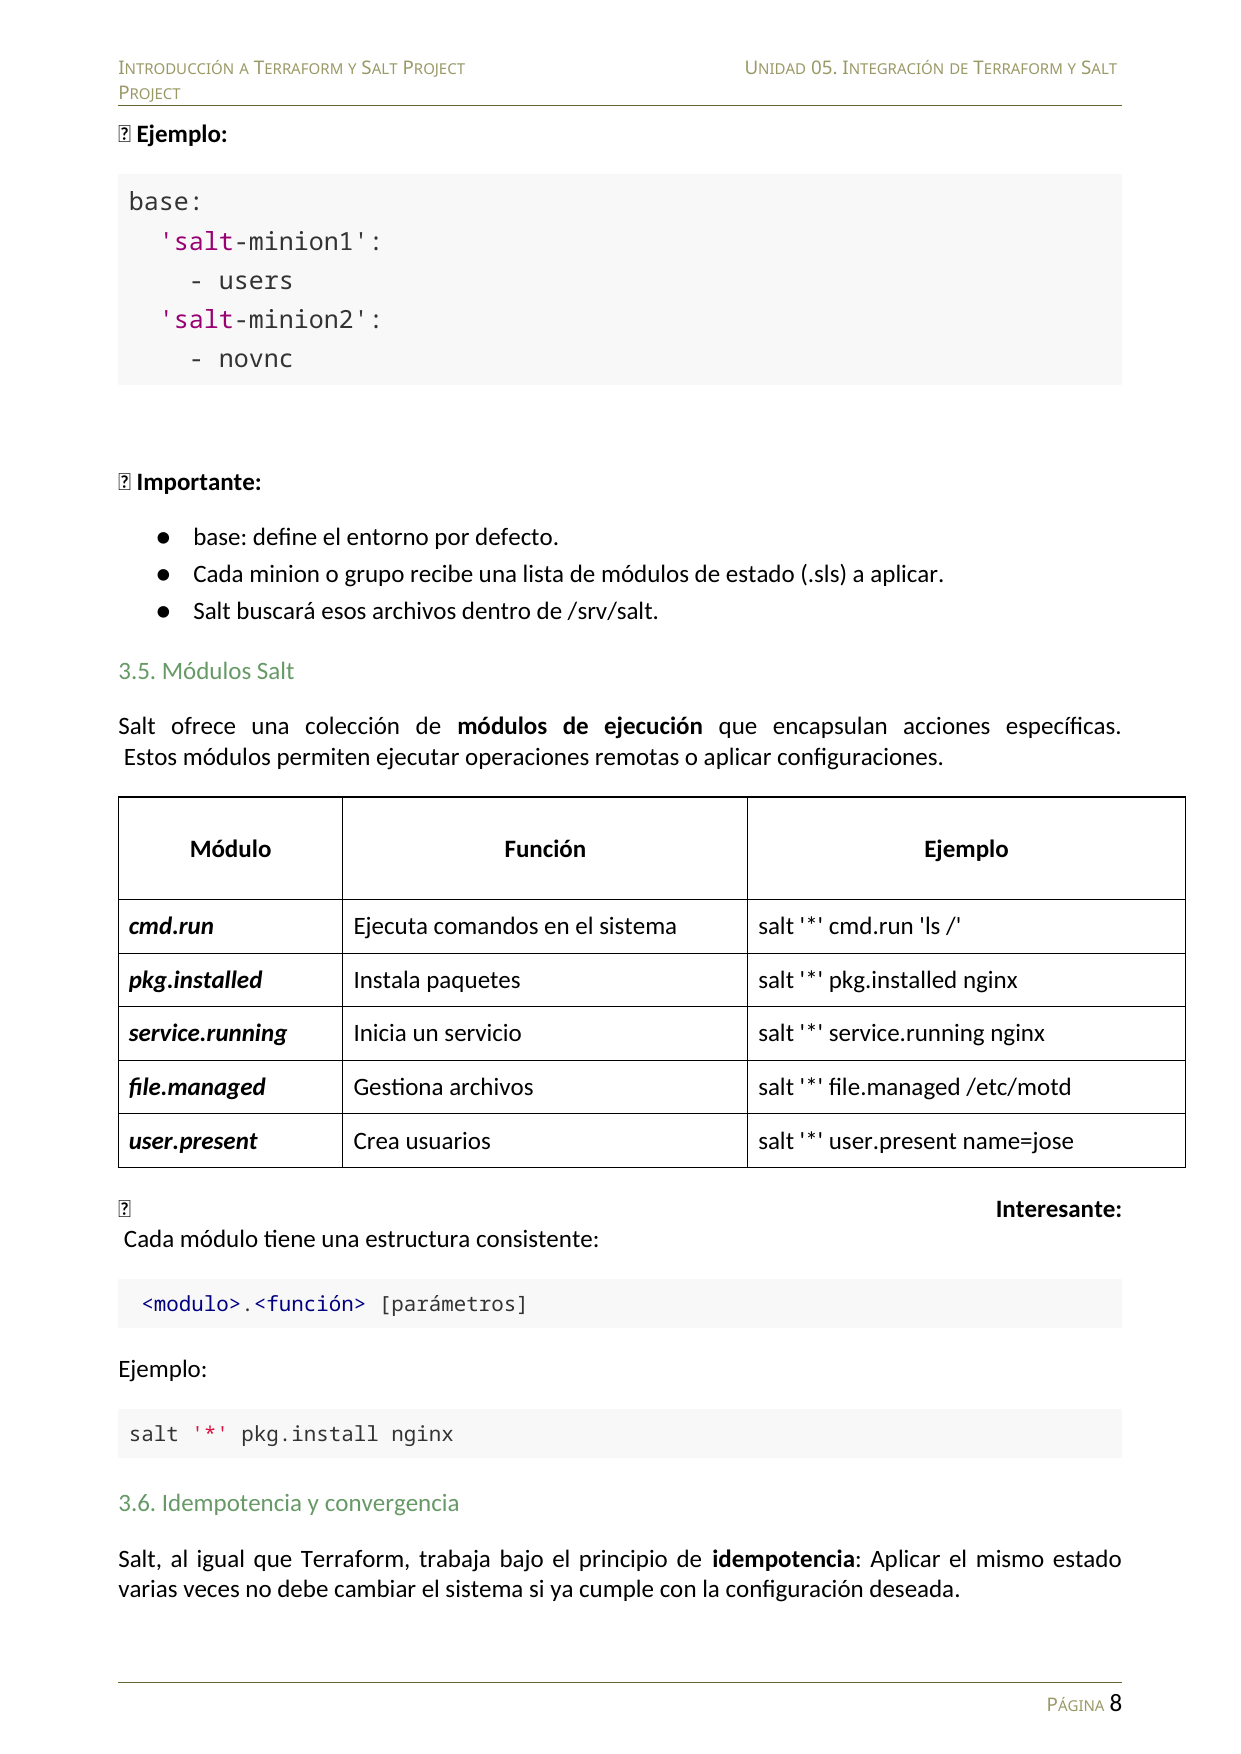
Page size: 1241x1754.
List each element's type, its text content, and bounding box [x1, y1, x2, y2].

table_header <modulo>.<función> [parámetros] [118, 1279, 1122, 1328]
list base: define el entorno por defecto. [156, 521, 1122, 552]
table_cell salt '*' service.running nginx [748, 1007, 1185, 1060]
subtitle 3.6. Idempotencia y convergencia [118, 1487, 1122, 1518]
table_cell Gestiona archivos [343, 1061, 747, 1113]
table_cell salt '*' user.present name=jose [748, 1114, 1185, 1167]
text Salt ofrece una colección de módulos de ejecución que encapsulan acciones específicas. Estos módulos permiten ejecutar operaciones remotas o aplicar configuraciones. [118, 710, 1122, 771]
table_cell file.managed [119, 1061, 342, 1113]
text Ejemplo: [118, 1353, 1122, 1384]
table_cell Inicia un servicio [343, 1007, 747, 1060]
table_cell cmd.run [119, 900, 342, 952]
table_header Función [343, 798, 747, 899]
table_cell Instala paquetes [343, 954, 747, 1006]
text 💬 Ejemplo: [118, 118, 1122, 148]
table_header base: 'salt-minion1': - users 'salt-minion2': - novnc [118, 174, 1122, 385]
list Cada minion o grupo recibe una lista de módulos de estado (.sls) a aplicar. [156, 558, 1122, 589]
table_header Módulo [119, 798, 342, 899]
table_cell user.present [119, 1114, 342, 1167]
text 💬 Interesante: Cada módulo tiene una estructura consistente: [118, 1193, 1122, 1254]
table_cell salt '*' cmd.run 'ls /' [748, 900, 1185, 952]
table_cell service.running [119, 1007, 342, 1060]
table_cell Ejecuta comandos en el sistema [343, 900, 747, 952]
subtitle 3.5. Módulos Salt [118, 655, 1122, 685]
text 📖 Importante: [118, 466, 1122, 496]
table_cell salt '*' pkg.installed nginx [748, 954, 1185, 1006]
table_header salt '*' pkg.install nginx [118, 1409, 1122, 1458]
table_header Ejemplo [748, 798, 1185, 899]
table_cell salt '*' file.managed /etc/motd [748, 1061, 1185, 1113]
table_cell pkg.installed [119, 954, 342, 1006]
list Salt buscará esos archivos dentro de /srv/salt. [156, 595, 1122, 626]
text Salt, al igual que Terraform, trabaja bajo el principio de idempotencia: Aplicar el mismo estado varias veces no debe cambiar el sistema si ya cumple con la configuración deseada. [118, 1543, 1122, 1604]
table_cell Crea usuarios [343, 1114, 747, 1167]
